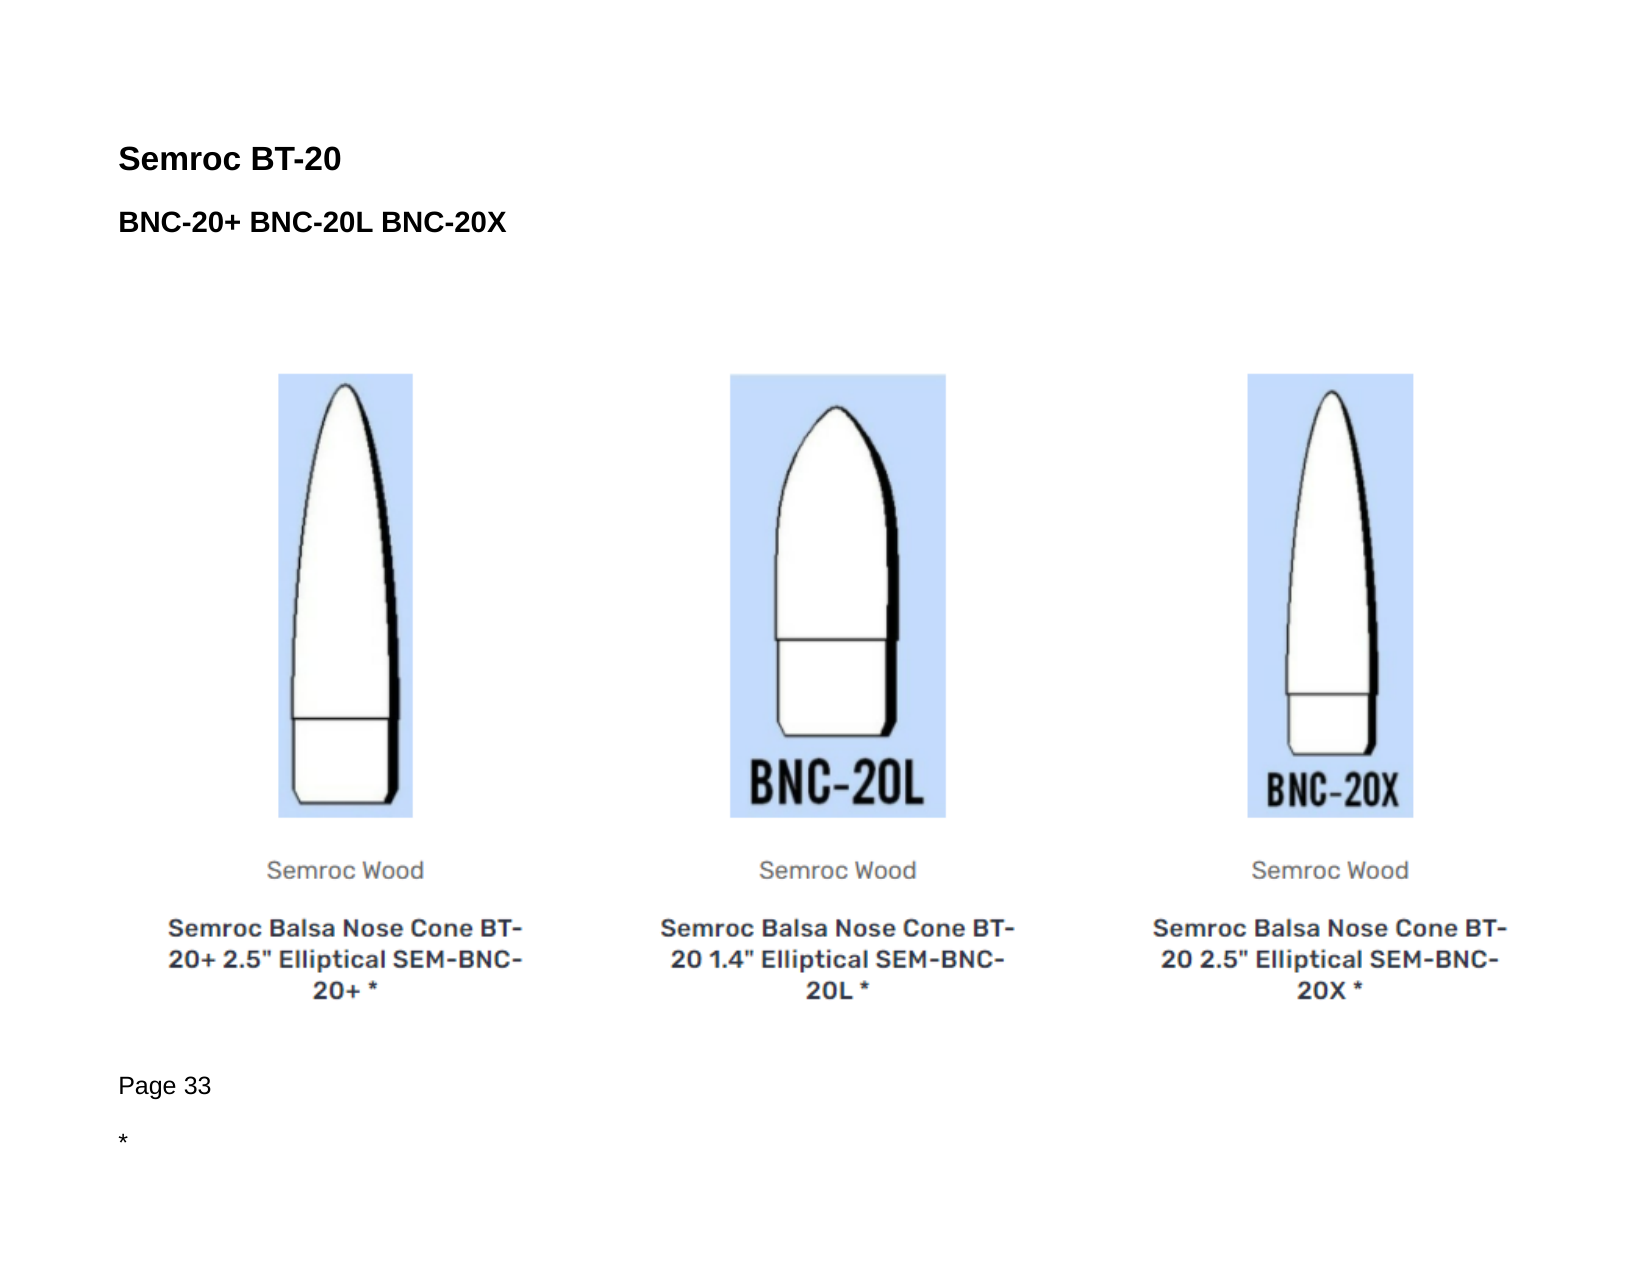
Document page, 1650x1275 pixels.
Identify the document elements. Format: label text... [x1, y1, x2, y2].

picture [127, 346, 1523, 1015]
subtitle BNC-20+ BNC-20L BNC-20X [118, 205, 1532, 238]
subtitle Semroc BT-20 [118, 139, 1532, 178]
